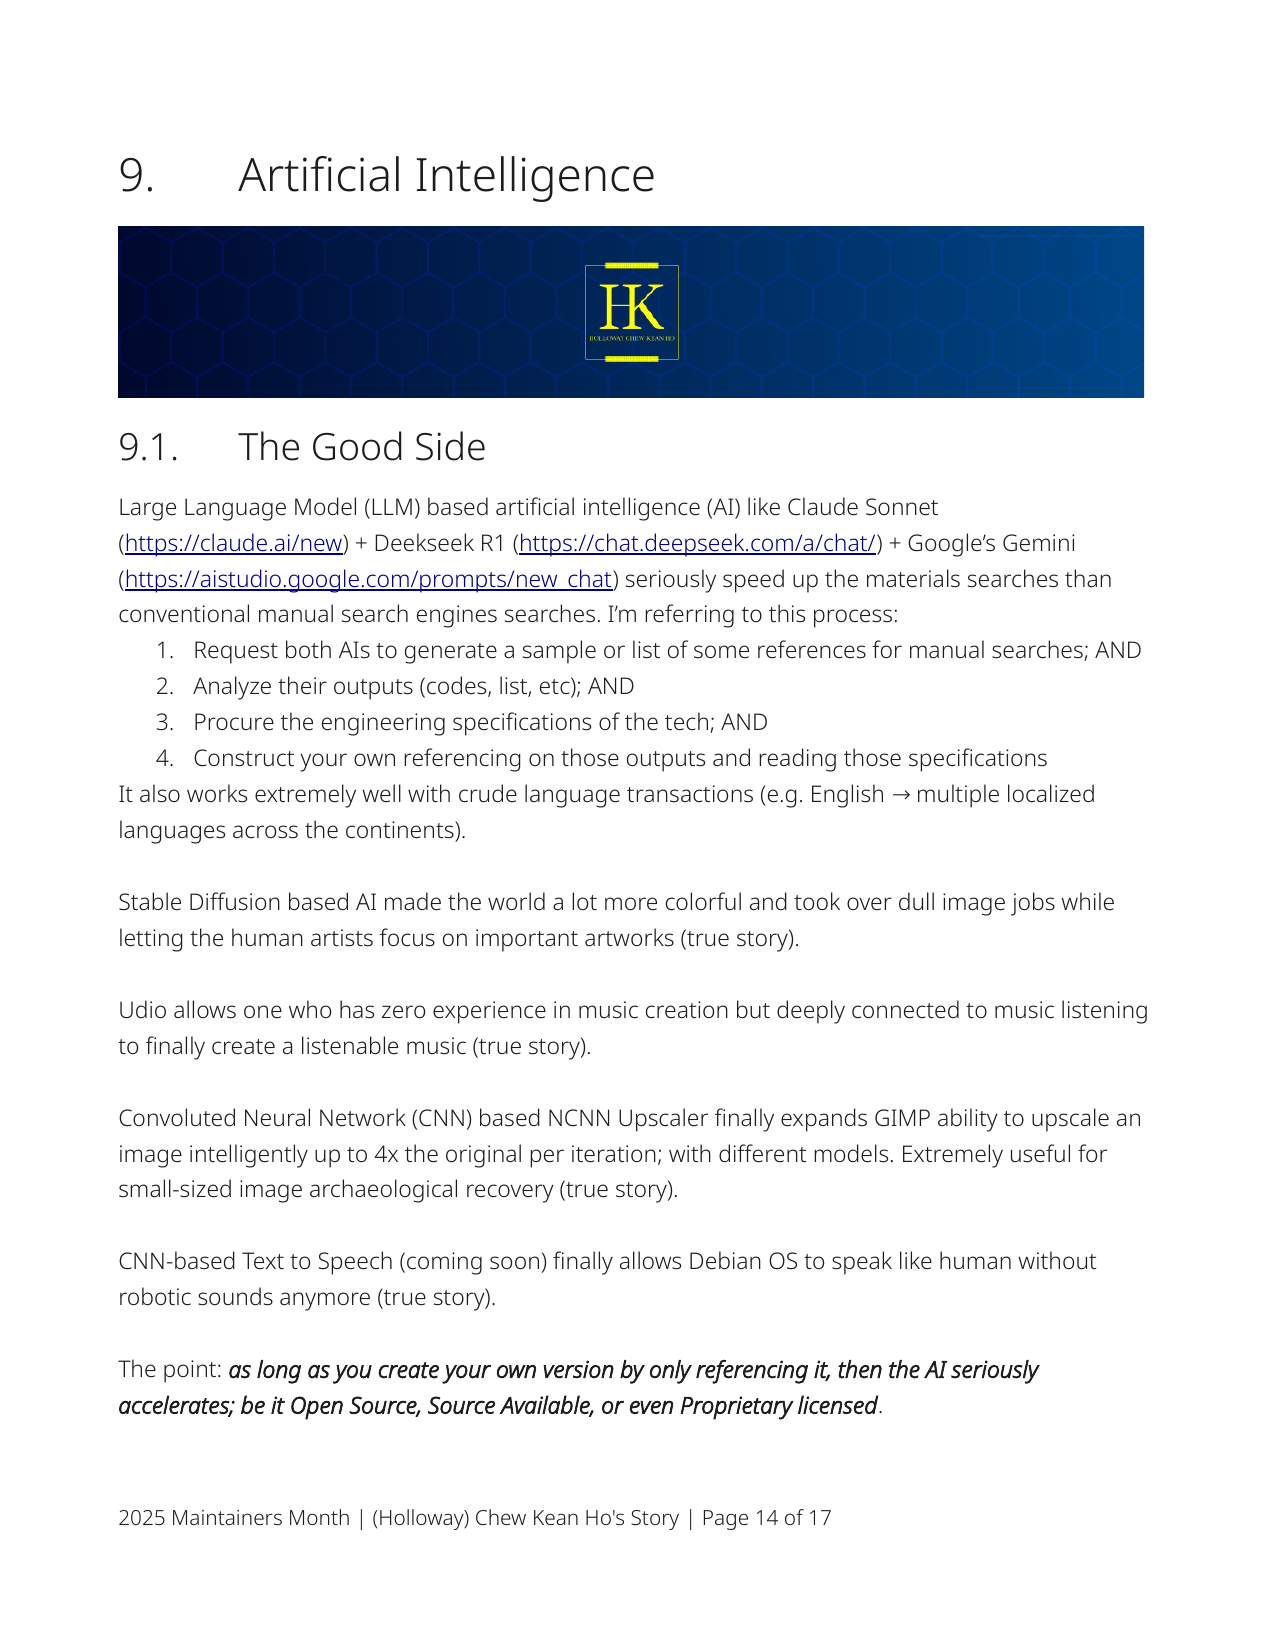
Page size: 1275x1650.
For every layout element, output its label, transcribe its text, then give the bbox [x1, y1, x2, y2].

list Construct your own referencing on those outputs and reading those specifications [156, 742, 1157, 773]
text It also works extremely well with crude language transactions (e.g. English → multiple localized languages across the continents). [118, 778, 1157, 845]
subtitle Artificial Intelligence [118, 143, 1157, 205]
text Large Language Model (LLM) based artificial intelligence (AI) like Claude Sonnet (https://claude.ai/new) + Deekseek R1 (https://chat.deepseek.com/a/chat/) + Google’s Gemini (https://aistudio.google.com/prompts/new_chat) seriously speed up the materials searches than conventional manual search engines searches. I’m referring to this process: [118, 491, 1157, 630]
picture [118, 226, 1145, 398]
text The point: as long as you create your own version by only referencing it, then the AI seriously accelerates; be it Open Source, Source Available, or even Proprietary licensed. [118, 1353, 1157, 1420]
list Analyze their outputs (codes, list, etc); AND [156, 670, 1157, 702]
text CNN-based Text to Speech (coming soon) finally allows Debian OS to speak like human without robotic sounds anymore (true story). [118, 1245, 1157, 1312]
list Procure the engineering specifications of the tech; AND [156, 706, 1157, 737]
text Udio allows one who has zero experience in music creation but deeply connected to music listening to finally create a listenable music (true story). [118, 994, 1157, 1061]
subtitle The Good Side [118, 420, 1157, 471]
text Convoluted Neural Network (CNN) based NCNN Upscaler finally expands GIMP ability to upscale an image intelligently up to 4x the original per iteration; with different models. Extremely useful for small-sized image archaeological recovery (true story). [118, 1102, 1157, 1205]
list Request both AIs to generate a sample or list of some references for manual searches; AND [156, 634, 1157, 666]
text Stable Diffusion based AI made the world a lot more colorful and took over dull image jobs while letting the human artists focus on important artworks (true story). [118, 886, 1157, 953]
